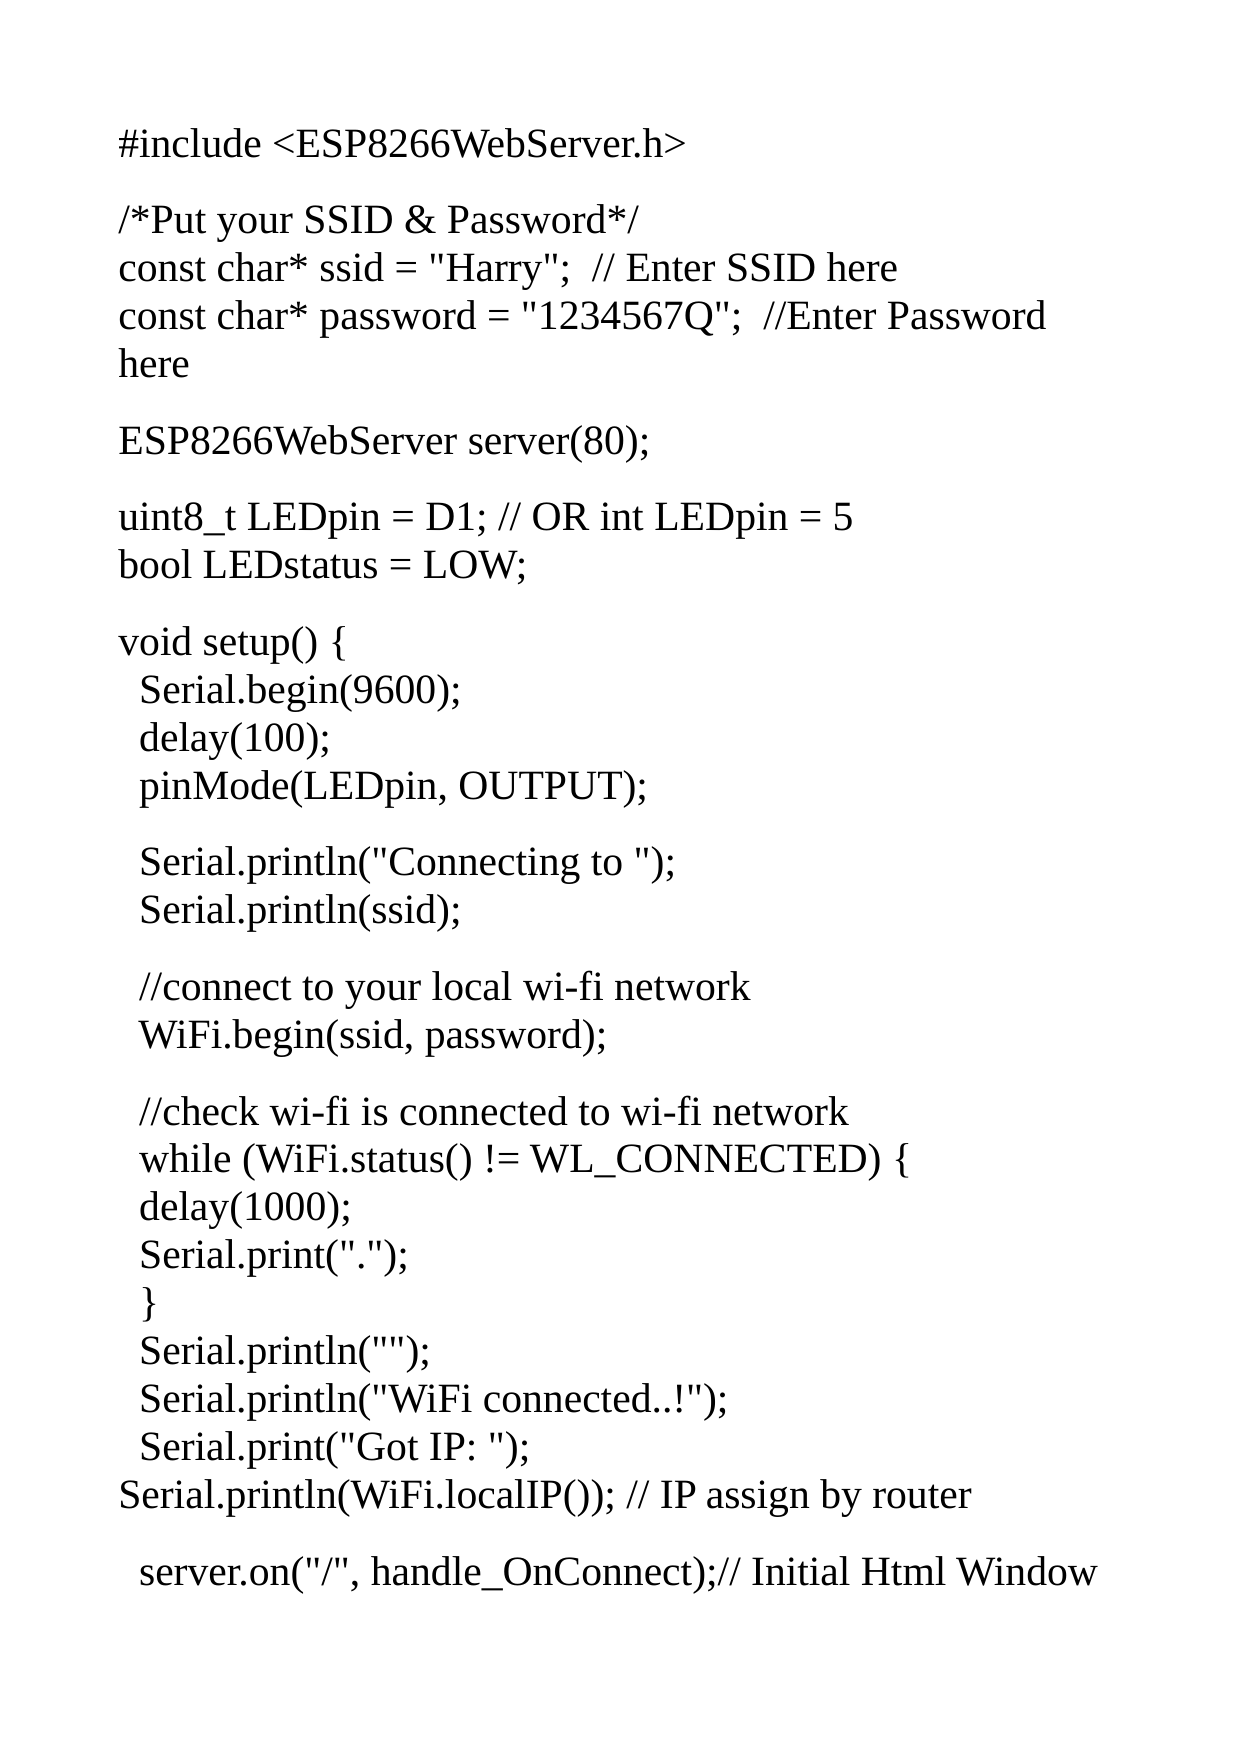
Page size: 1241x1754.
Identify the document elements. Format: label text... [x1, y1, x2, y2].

text WiFi.begin(ssid, password); [118, 1009, 1122, 1057]
text while (WiFi.status() != WL_CONNECTED) { [118, 1134, 1122, 1182]
text Serial.println(ssid); [118, 885, 1122, 933]
text } [118, 1278, 1122, 1326]
text delay(1000); [118, 1182, 1122, 1230]
text //check wi-fi is connected to wi-fi network [118, 1086, 1122, 1134]
text Serial.println(WiFi.localIP()); // IP assign by router [118, 1469, 1122, 1517]
text #include <ESP8266WebServer.h> [118, 118, 1122, 166]
text Serial.println("Connecting to "); [118, 837, 1122, 885]
text Serial.print("."); [118, 1230, 1122, 1278]
text uint8_t LEDpin = D1; // OR int LEDpin = 5 [118, 492, 1122, 540]
text /*Put your SSID & Password*/ [118, 195, 1122, 243]
text Serial.println("WiFi connected..!"); [118, 1373, 1122, 1421]
text pinMode(LEDpin, OUTPUT); [118, 760, 1122, 808]
text Serial.print("Got IP: "); [118, 1421, 1122, 1469]
text const char* ssid = "Harry"; // Enter SSID here [118, 243, 1122, 291]
text Serial.println(""); [118, 1326, 1122, 1373]
text //connect to your local wi-fi network [118, 961, 1122, 1009]
text void setup() { [118, 616, 1122, 664]
text Serial.begin(9600); [118, 664, 1122, 712]
text bool LEDstatus = LOW; [118, 540, 1122, 588]
text const char* password = "1234567Q"; //Enter Password here [118, 291, 1122, 386]
text server.on("/", handle_OnConnect);// Initial Html Window [118, 1546, 1122, 1594]
text ESP8266WebServer server(80); [118, 415, 1122, 463]
text delay(100); [118, 712, 1122, 760]
